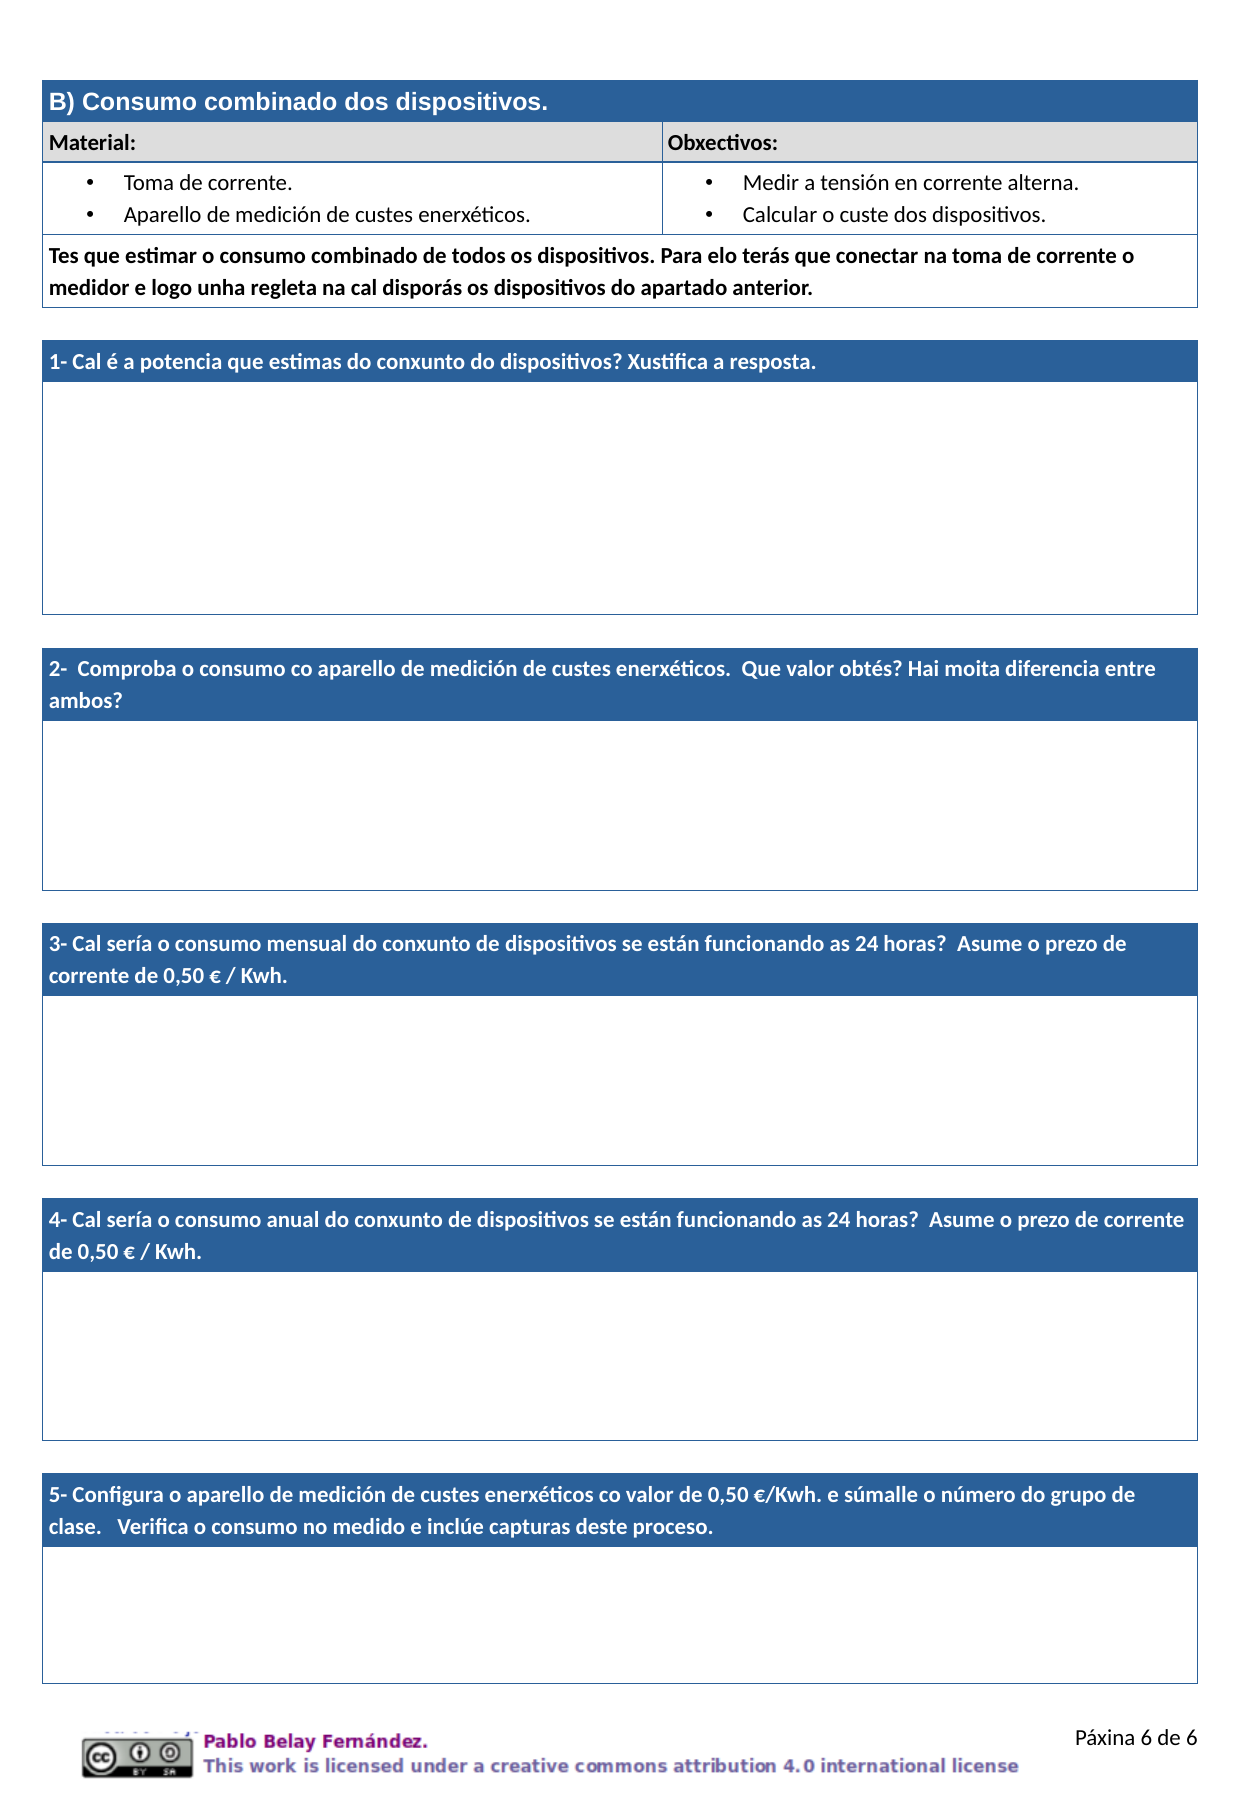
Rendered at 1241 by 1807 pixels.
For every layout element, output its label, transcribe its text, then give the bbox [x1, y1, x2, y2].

table_cell [43, 996, 1197, 1165]
table_header B) Consumo combinado dos dispositivos. [43, 81, 1197, 121]
table_cell [43, 721, 1197, 889]
table_cell Obxectivos: [663, 122, 1197, 161]
table_header 3- Cal sería o consumo mensual do conxunto de dispositivos se están funcionando as 24 horas? Asume o prezo de corrente de 0,50 € / Kwh. [43, 924, 1197, 995]
table_cell Medir a tensión en corrente alterna. Calcular o custe dos dispositivos. [663, 163, 1197, 234]
table_header 1- Cal é a potencia que estimas do conxunto do dispositivos? Xustifica a resposta. [43, 341, 1197, 381]
table_header 2- Comproba o consumo co aparello de medición de custes enerxéticos. Que valor obtés? Hai moita diferencia entre ambos? [43, 649, 1197, 720]
table_cell Material: [43, 122, 662, 161]
table_cell [43, 1547, 1197, 1683]
picture [65, 1722, 1035, 1787]
table_cell Tes que estimar o consumo combinado de todos os dispositivos. Para elo terás que conectar na toma de corrente o medidor e logo unha regleta na cal disporás os dispositivos do apartado anterior. [43, 235, 1197, 307]
table_header 4- Cal sería o consumo anual do conxunto de dispositivos se están funcionando as 24 horas? Asume o prezo de corrente de 0,50 € / Kwh. [43, 1199, 1197, 1271]
table_header 5- Configura o aparello de medición de custes enerxéticos co valor de 0,50 €/Kwh. e súmalle o número do grupo de clase. Verifica o consumo no medido e inclúe capturas deste proceso. [43, 1474, 1197, 1546]
table_cell Toma de corrente. Aparello de medición de custes enerxéticos. [43, 163, 662, 234]
table_cell [43, 1272, 1197, 1440]
table_cell [43, 382, 1197, 614]
